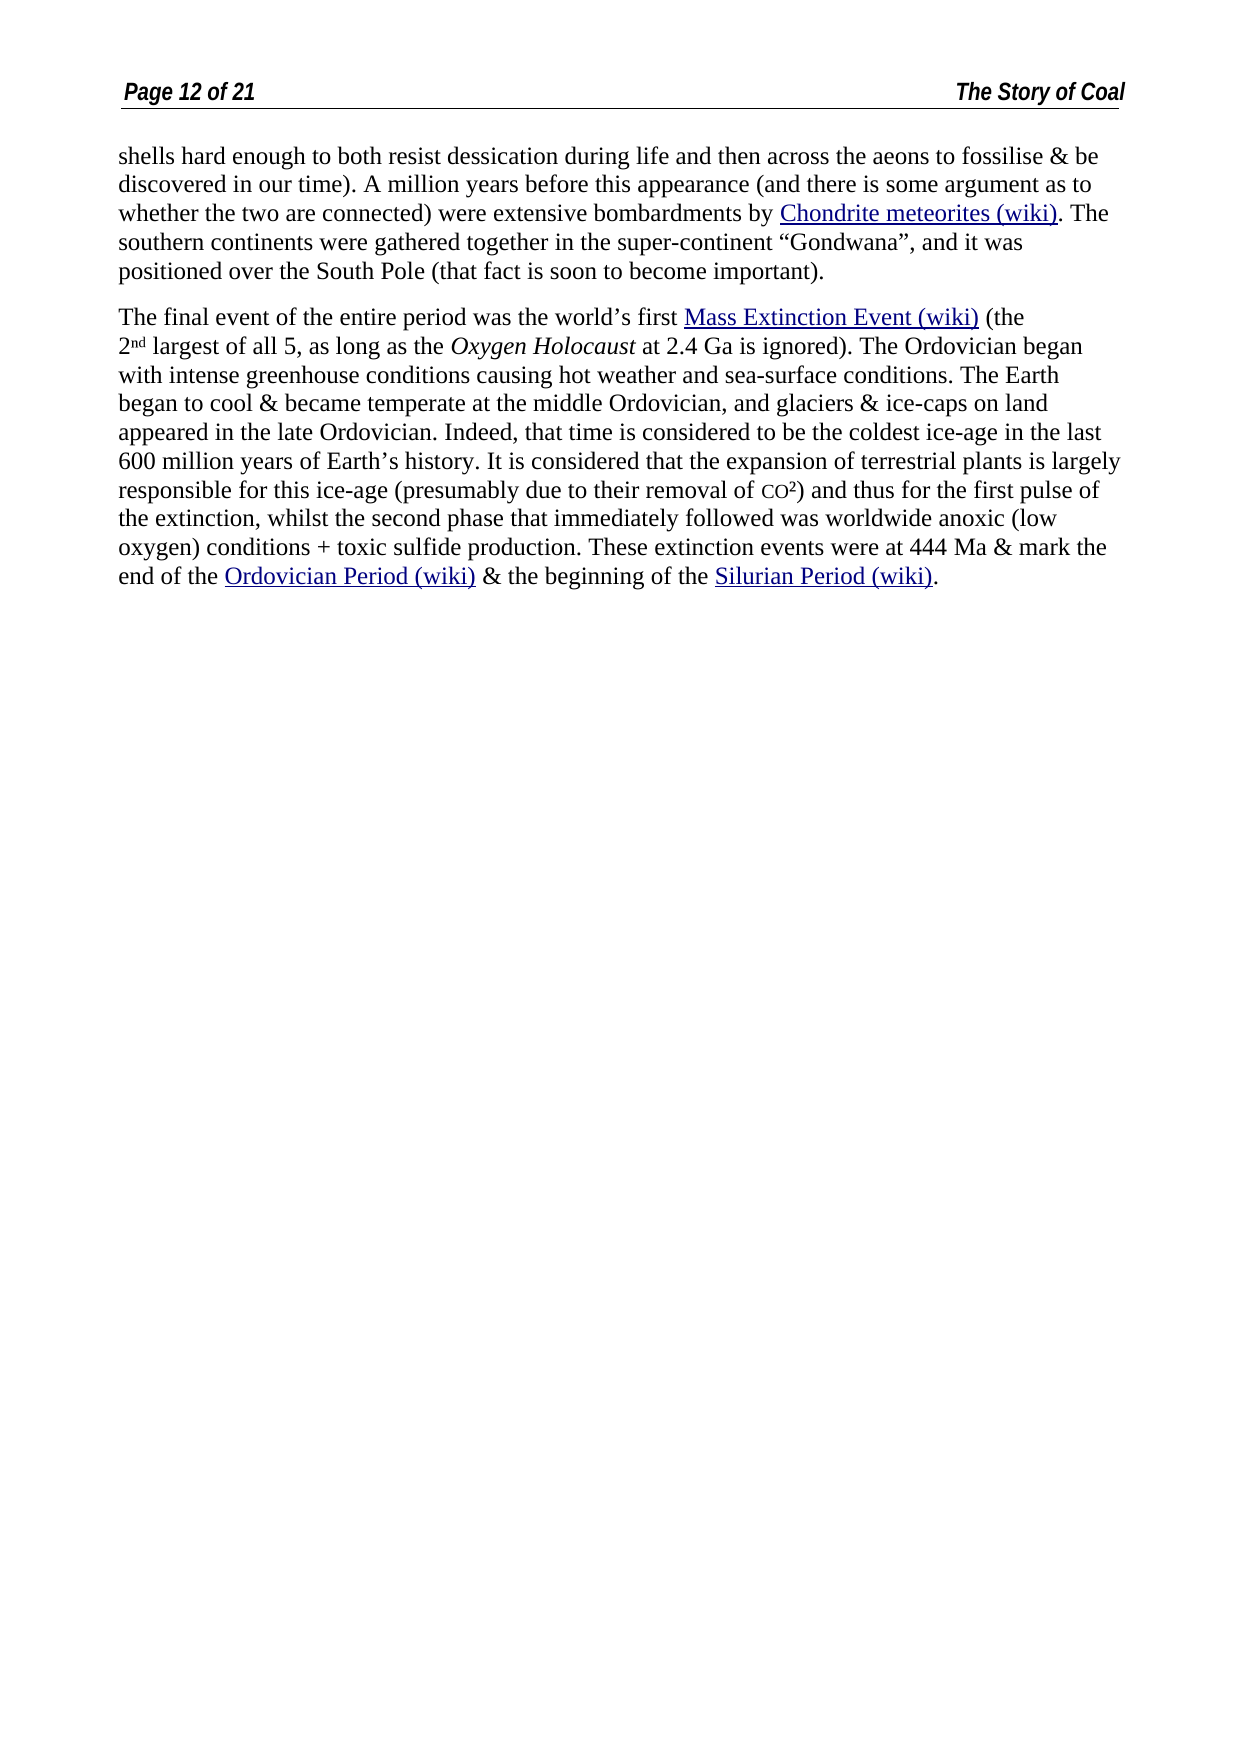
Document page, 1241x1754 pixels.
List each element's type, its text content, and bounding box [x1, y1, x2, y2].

text The final event of the entire period was the world’s first Mass Extinction Event (wiki) (the 2ⁿᵈ largest of all 5, as long as the Oxygen Holocaust at 2.4 Ga is ignored). The Ordovician began with intense greenhouse conditions causing hot weather and sea-surface conditions. The Earth began to cool & became temperate at the middle Ordovician, and glaciers & ice-caps on land appeared in the late Ordovician. Indeed, that time is considered to be the coldest ice-age in the last 600 million years of Earth’s history. It is considered that the expansion of terrestrial plants is largely responsible for this ice-age (presumably due to their removal of co²) and thus for the first pulse of the extinction, whilst the second phase that immediately followed was worldwide anoxic (low oxygen) conditions + toxic sulfide production. These extinction events were at 444 Ma & mark the end of the Ordovician Period (wiki) & the beginning of the Silurian Period (wiki). [118, 302, 1122, 590]
text shells hard enough to both resist dessication during life and then across the aeons to fossilise & be discovered in our time). A million years before this appearance (and there is some argument as to whether the two are connected) were extensive bombardments by Chondrite meteorites (wiki). The southern continents were gathered together in the super-continent “Gondwana”, and it was positioned over the South Pole (that fact is soon to become important). [118, 141, 1122, 284]
